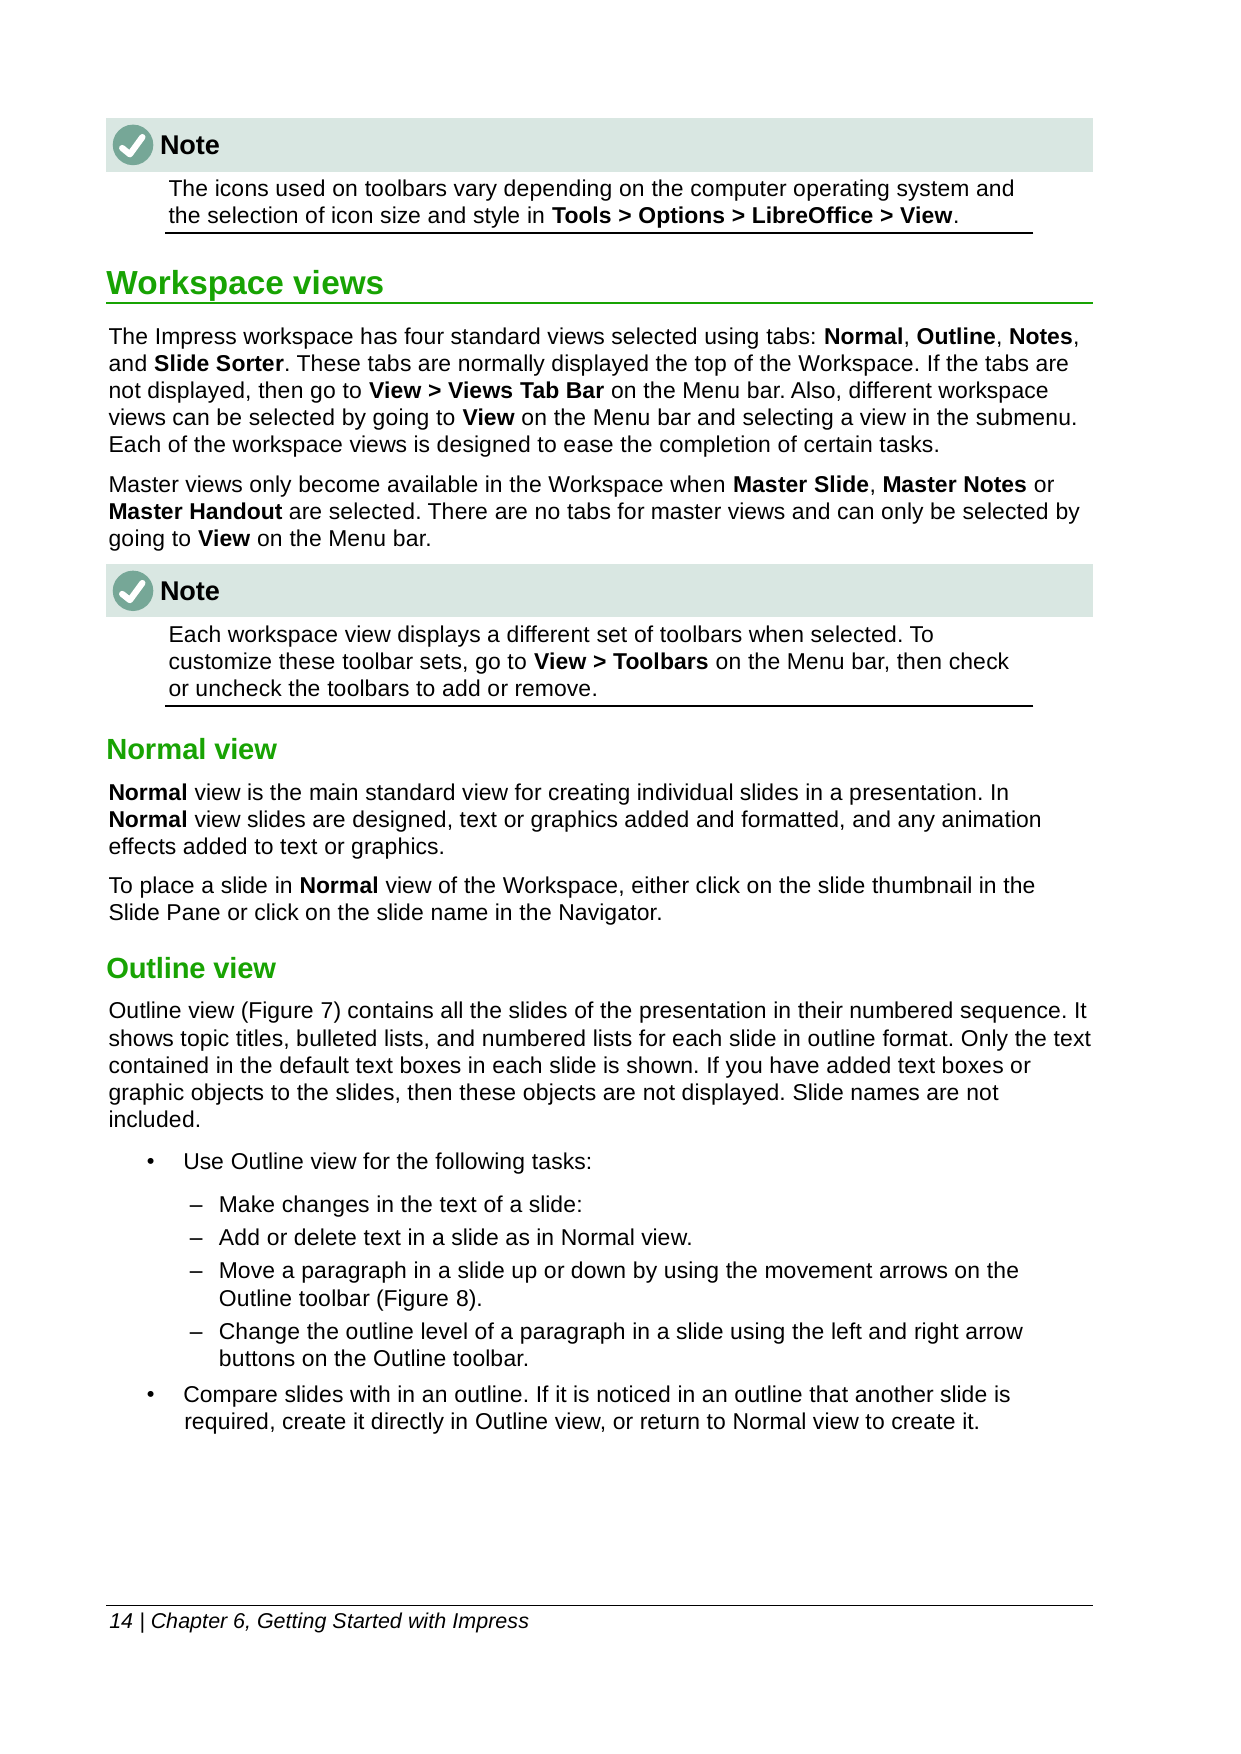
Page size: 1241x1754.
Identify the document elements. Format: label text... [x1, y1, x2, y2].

text To place a slide in Normal view of the Workspace, either click on the slide thumbnail in the Slide Pane or click on the slide name in the Navigator. [108, 872, 1093, 926]
text The icons used on toolbars vary depending on the computer operating system and the selection of icon size and style in Tools > Options > LibreOffice > View. [165, 172, 1033, 232]
subtitle Workspace views [106, 263, 1093, 302]
list Change the outline level of a paragraph in a slide using the left and right arrow buttons on the Outline toolbar. [189, 1317, 1093, 1371]
text Outline view (Figure 7) contains all the slides of the presentation in their numbered sequence. It shows topic titles, bulleted lists, and numbered lists for each slide in outline format. Only the text contained in the default text boxes in each slide is shown. If you have added text boxes or graphic objects to the slides, then these objects are not displayed. Slide names are not included. [108, 997, 1093, 1132]
subtitle Normal view [106, 732, 1093, 765]
text Master views only become available in the Workspace when Master Slide, Master Notes or Master Handout are selected. There are no tabs for master views and can only be selected by going to View on the Menu bar. [108, 470, 1093, 552]
subtitle Note [106, 118, 1093, 172]
subtitle Note [106, 564, 1093, 617]
subtitle Outline view [106, 951, 1093, 984]
text The Impress workspace has four standard views selected using tabs: Normal, Outline, Notes, and Slide Sorter. These tabs are normally displayed the top of the Workspace. If the tabs are not displayed, then go to View > Views Tab Bar on the Menu bar. Also, different workspace views can be selected by going to View on the Menu bar and selecting a view in the submenu. Each of the workspace views is designed to ease the completion of certain tasks. [108, 322, 1093, 458]
text Normal view is the main standard view for creating individual slides in a presentation. In Normal view slides are designed, text or graphics added and formatted, and any animation effects added to text or graphics. [108, 778, 1093, 859]
text Each workspace view displays a different set of toolbars when selected. To customize these toolbar sets, go to View > Toolbars on the Menu bar, then check or uncheck the toolbars to add or remove. [165, 617, 1033, 705]
list Add or delete text in a slide as in Normal view. [189, 1223, 1093, 1251]
list Compare slides with in an outline. If it is noticed in an outline that another slide is required, create it directly in Outline view, or return to Normal view to create it. [144, 1378, 1093, 1438]
list Move a paragraph in a slide up or down by using the movement arrows on the Outline toolbar (Figure 8). [189, 1257, 1093, 1311]
list Use Outline view for the following tasks: [144, 1145, 1093, 1178]
list Make changes in the text of a slide: [189, 1190, 1093, 1217]
